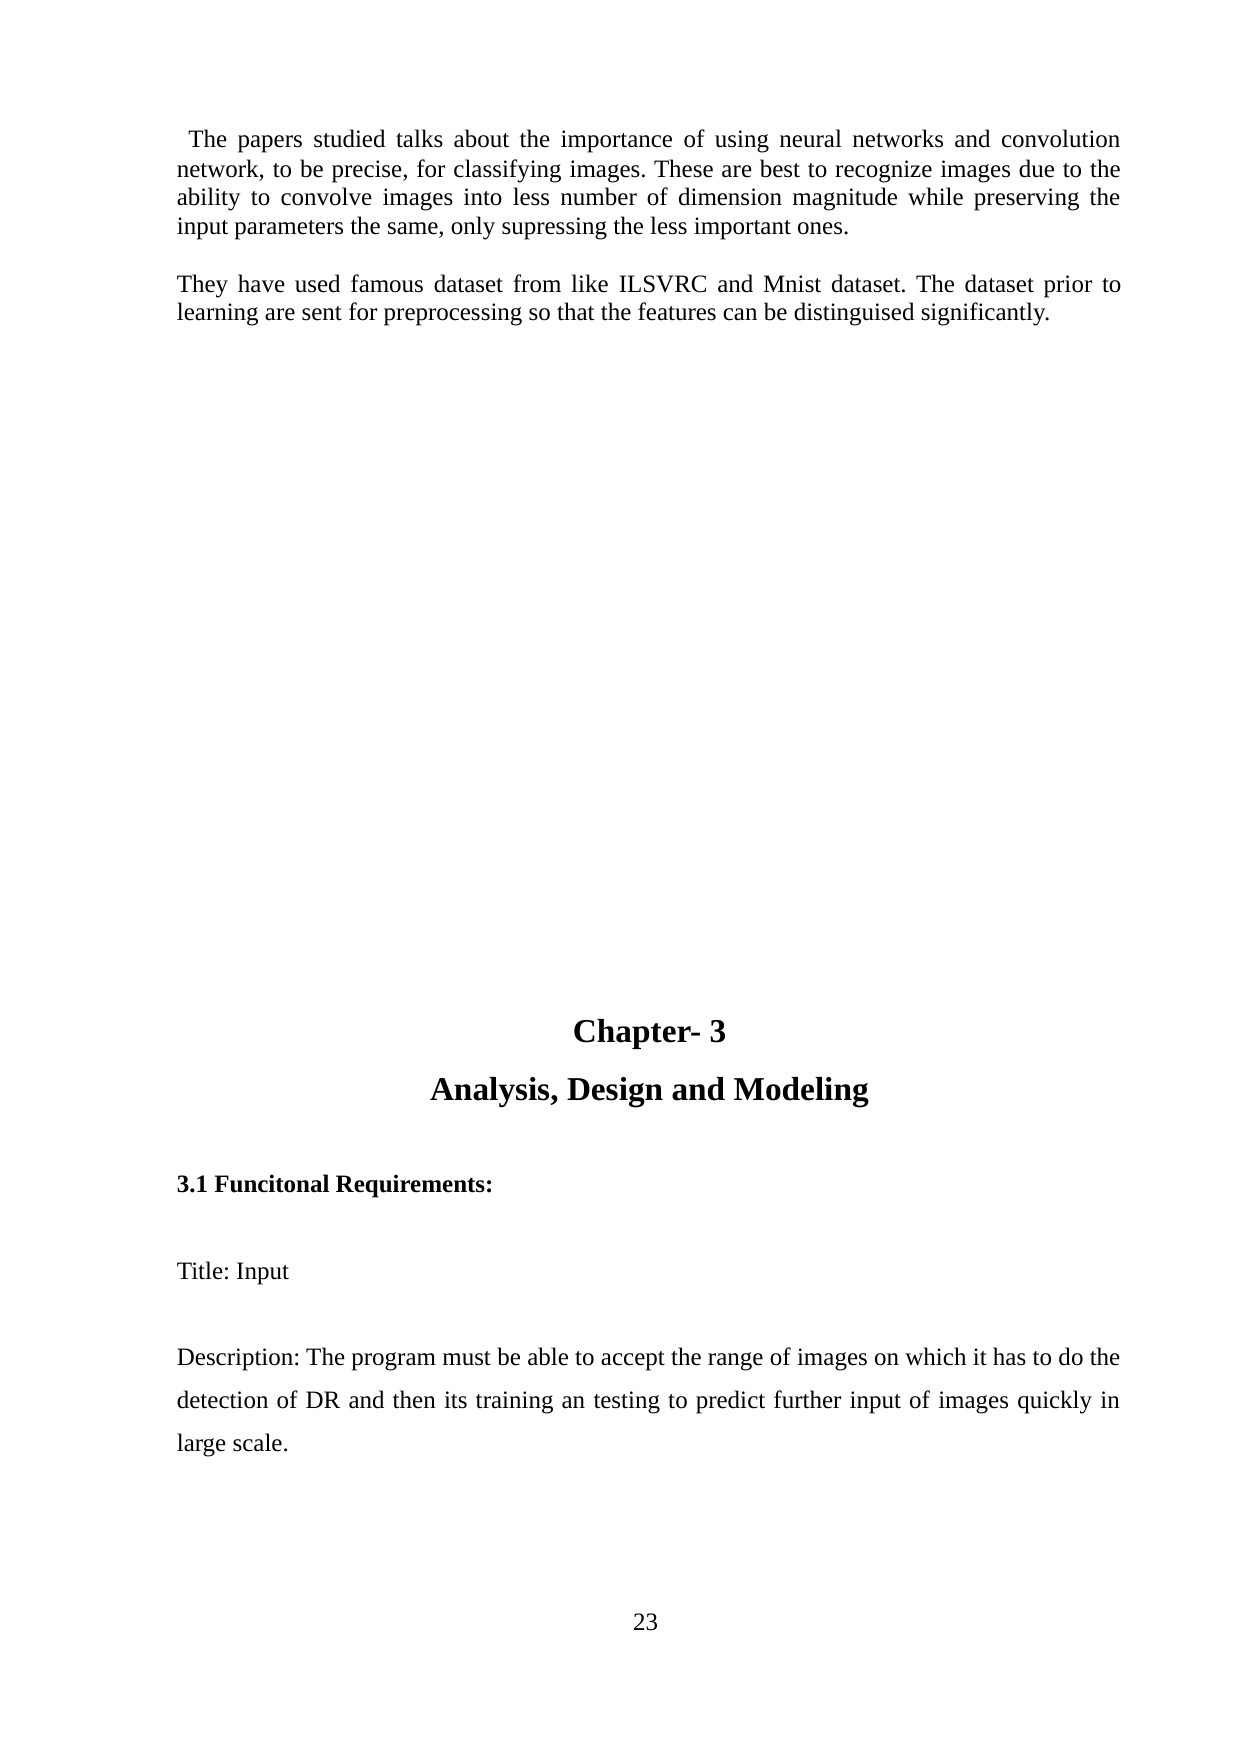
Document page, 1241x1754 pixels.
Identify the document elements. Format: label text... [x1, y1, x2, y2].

text Analysis, Design and Modeling [177, 1069, 1122, 1107]
text The papers studied talks about the importance of using neural networks and convolution network, to be precise, for classifying images. These are best to recognize images due to the ability to convolve images into less number of dimension magnitude while preserving the input parameters the same, only supressing the less important ones. [177, 120, 1122, 240]
text Title: Input [177, 1256, 1122, 1284]
text Description: The program must be able to accept the range of images on which it has to do the detection of DR and then its training an testing to predict further input of images quickly in large scale. [177, 1342, 1122, 1457]
text 3.1 Funcitonal Requirements: [177, 1169, 1122, 1198]
text Chapter- 3 [177, 1011, 1122, 1050]
text They have used famous dataset from like ILSVRC and Mnist dataset. The dataset prior to learning are sent for preprocessing so that the features can be distinguised significantly. [177, 269, 1122, 326]
